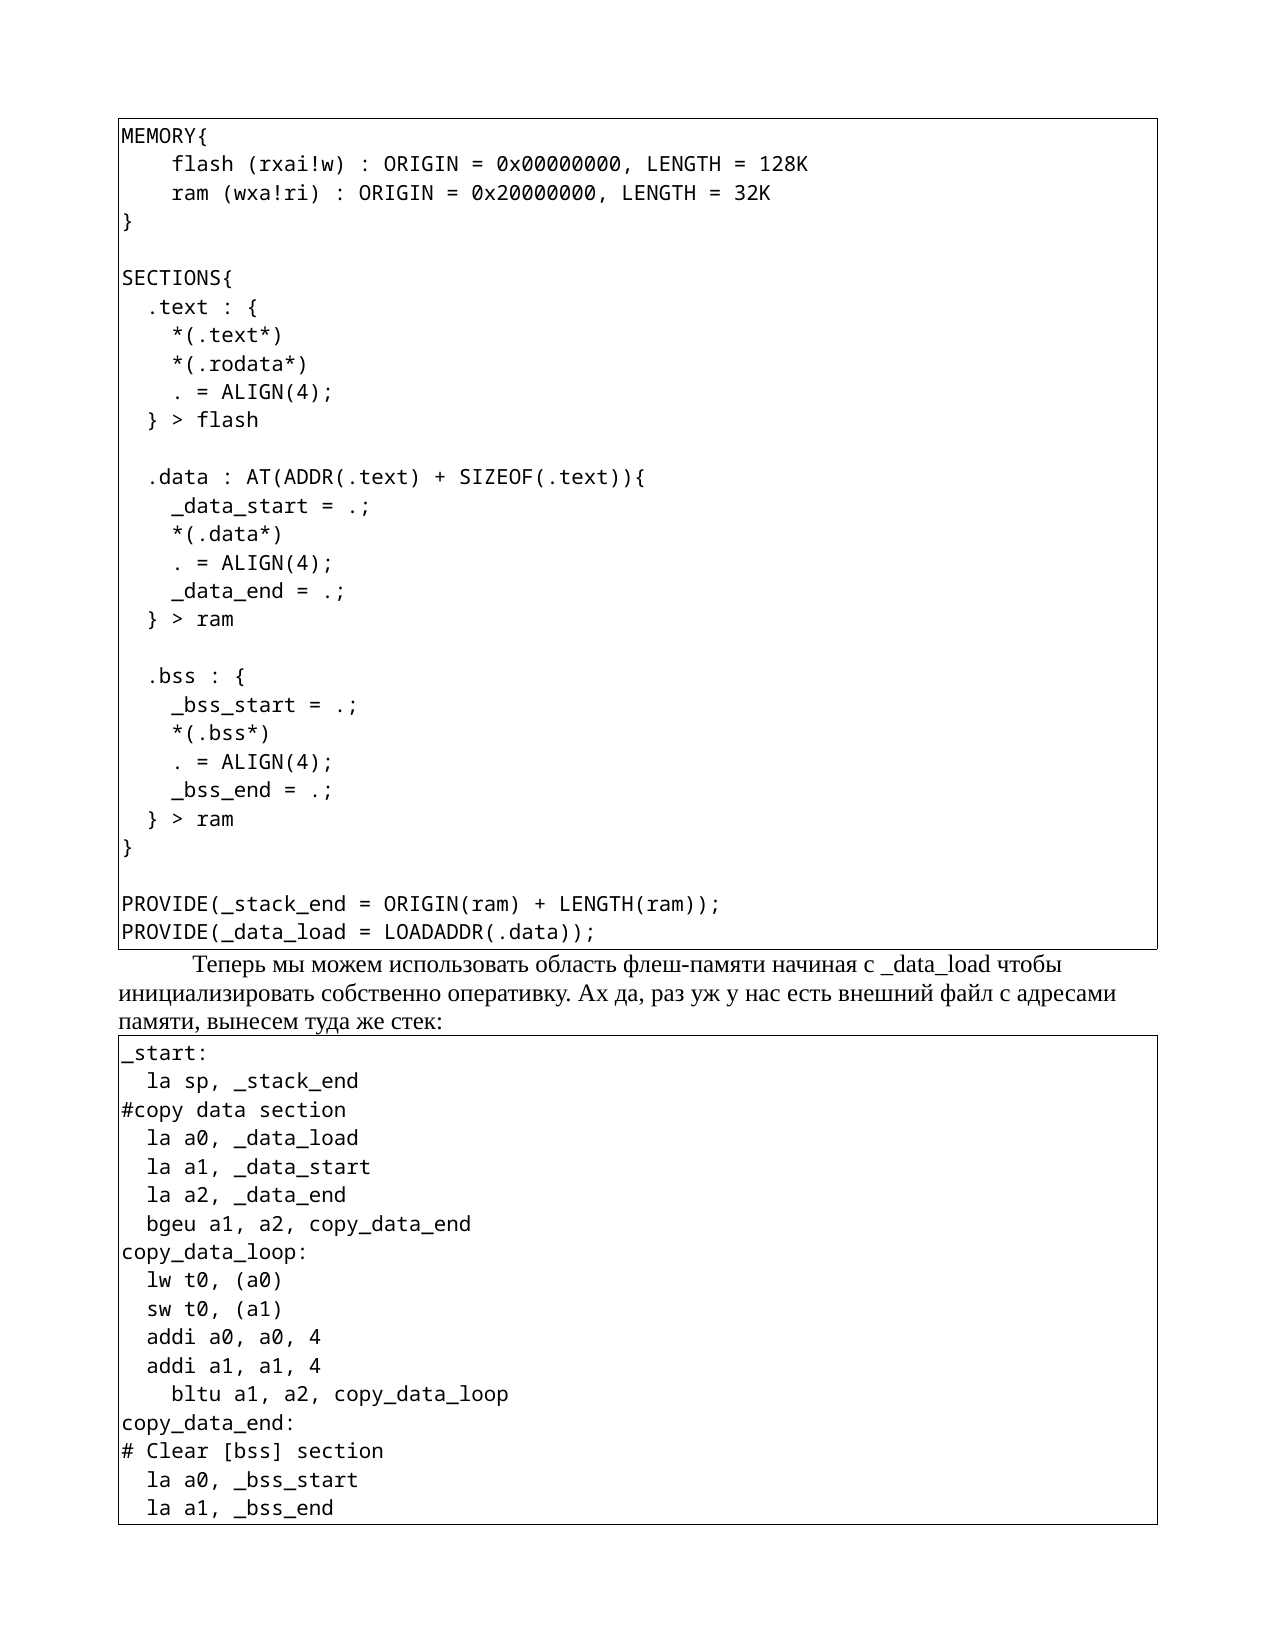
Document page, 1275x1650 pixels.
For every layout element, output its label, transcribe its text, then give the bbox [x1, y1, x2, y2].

text la a2, _data_end [119, 1177, 1157, 1206]
text *(.text*) [119, 317, 1157, 346]
text _bss_start = .; [119, 687, 1157, 715]
text _bss_end = .; [119, 772, 1157, 801]
text lw t0, (a0) [119, 1263, 1157, 1291]
text . = ALIGN(4); [119, 744, 1157, 772]
text addi a0, a0, 4 [119, 1319, 1157, 1348]
text _start: [119, 1036, 1157, 1063]
text la a0, _data_load [119, 1120, 1157, 1149]
text PROVIDE(_data_load = LOADADDR(.data)); [119, 914, 1157, 949]
text MEMORY{ [119, 119, 1157, 147]
text la a0, _bss_start [119, 1462, 1157, 1490]
text _data_start = .; [119, 488, 1157, 516]
text . = ALIGN(4); [119, 545, 1157, 573]
text la a1, _bss_end [119, 1490, 1157, 1524]
text _data_end = .; [119, 573, 1157, 602]
text #copy data section [119, 1092, 1157, 1120]
text *(.data*) [119, 516, 1157, 545]
text *(.bss*) [119, 715, 1157, 744]
text bltu a1, a2, copy_data_loop [119, 1376, 1157, 1405]
text copy_data_loop: [119, 1234, 1157, 1263]
text SECTIONS{ [119, 260, 1157, 289]
text flash (rxai!w) : ORIGIN = 0x00000000, LENGTH = 128K [119, 147, 1157, 175]
text bgeu a1, a2, copy_data_end [119, 1206, 1157, 1234]
text } > ram [119, 602, 1157, 633]
text } [119, 203, 1157, 235]
text la a1, _data_start [119, 1149, 1157, 1177]
text PROVIDE(_stack_end = ORIGIN(ram) + LENGTH(ram)); [119, 886, 1157, 914]
text copy_data_end: [119, 1405, 1157, 1433]
text } [119, 829, 1157, 861]
text Теперь мы можем использовать область флеш-памяти начиная с _data_load чтобы инициализировать собственно оперативку. Ах да, раз уж у нас есть внешний файл с адресами памяти, вынесем туда же стек: [118, 950, 1157, 1035]
text sw t0, (a1) [119, 1291, 1157, 1319]
text } > ram [119, 801, 1157, 829]
text .data : AT(ADDR(.text) + SIZEOF(.text)){ [119, 459, 1157, 488]
text # Clear [bss] section [119, 1433, 1157, 1462]
text ram (wxa!ri) : ORIGIN = 0x20000000, LENGTH = 32K [119, 175, 1157, 203]
text . = ALIGN(4); [119, 374, 1157, 402]
text .bss : { [119, 658, 1157, 687]
text addi a1, a1, 4 [119, 1348, 1157, 1376]
text } > flash [119, 402, 1157, 434]
text .text : { [119, 289, 1157, 317]
text la sp, _stack_end [119, 1063, 1157, 1092]
text *(.rodata*) [119, 346, 1157, 374]
